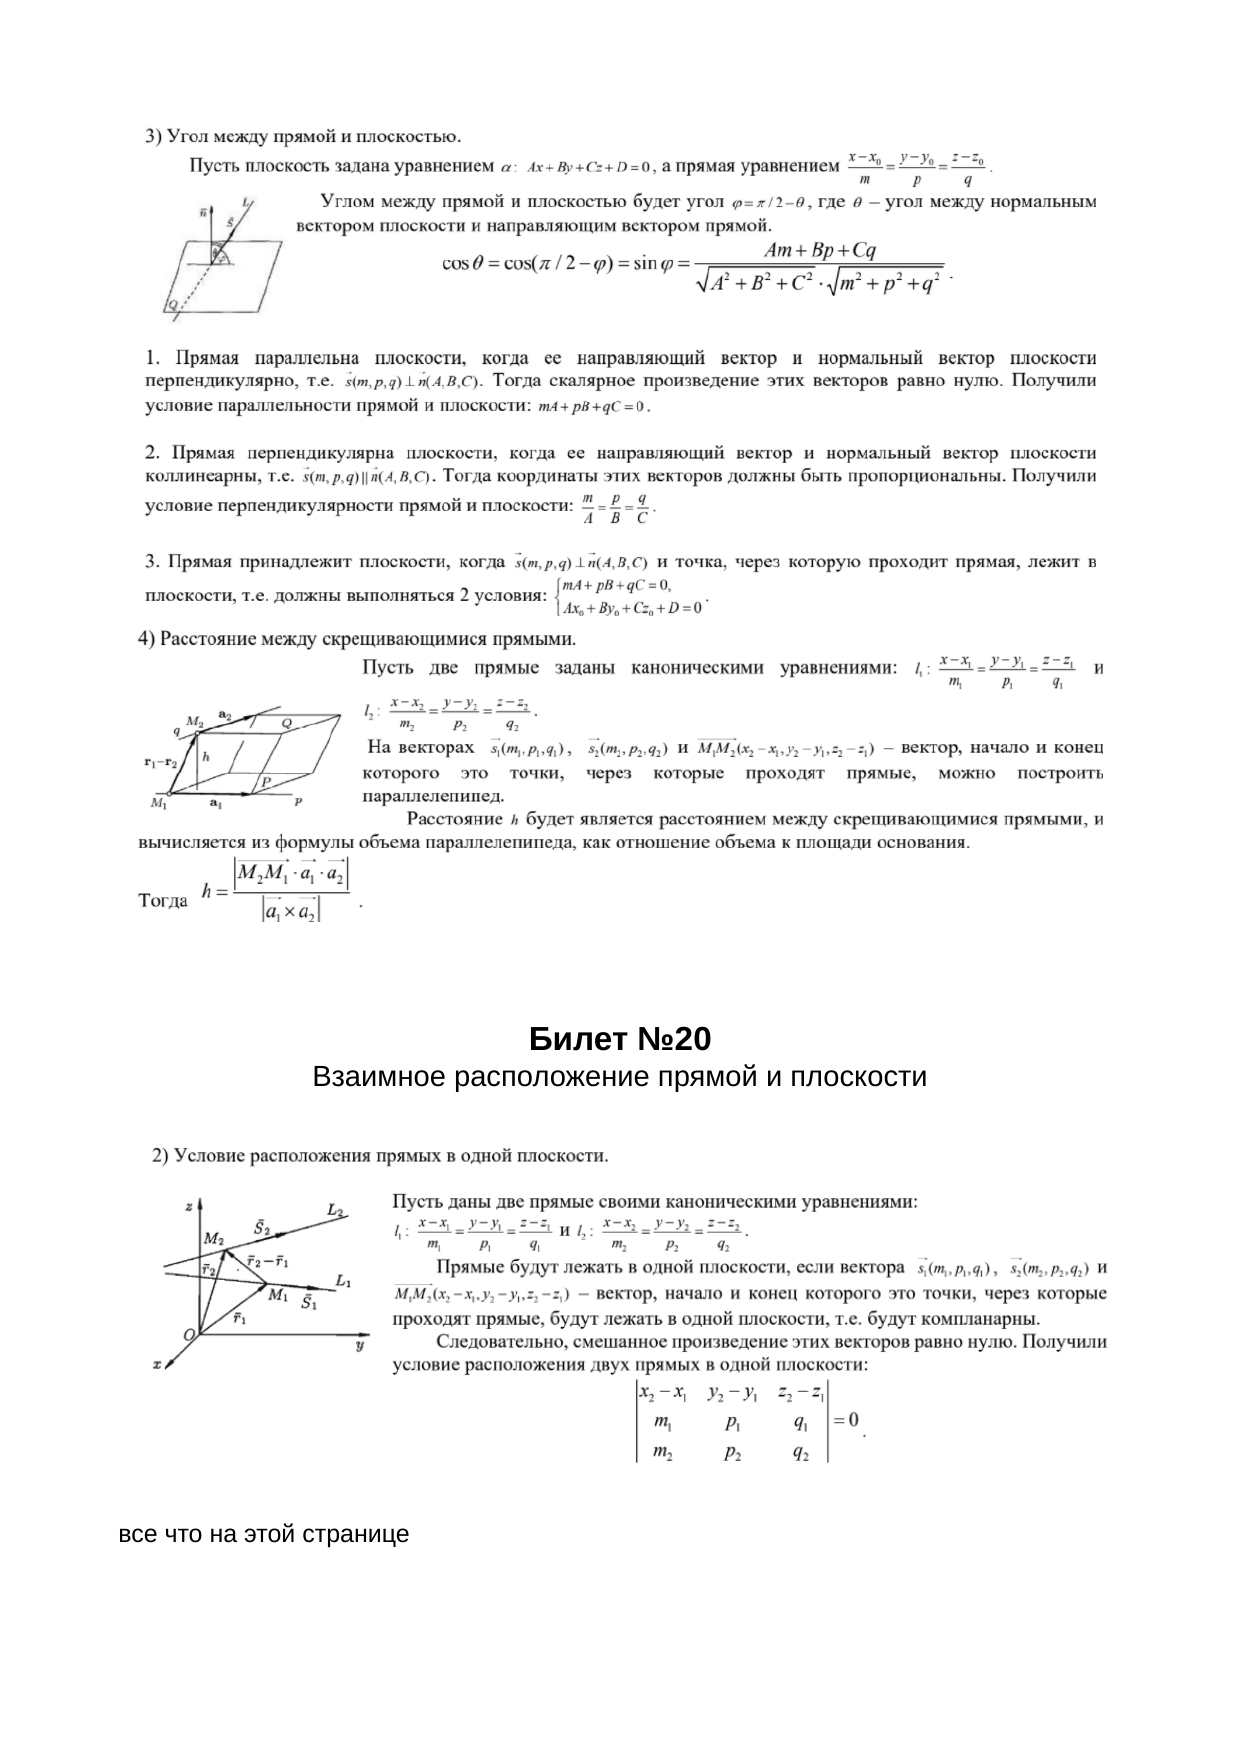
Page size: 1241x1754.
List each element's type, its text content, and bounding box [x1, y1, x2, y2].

text все что на этой странице [118, 1513, 1122, 1548]
picture [137, 626, 1103, 922]
text Взаимное расположение прямой и плоскости [118, 1058, 1122, 1092]
picture [118, 1126, 1123, 1485]
picture [144, 118, 1096, 616]
text Билет №20 [118, 1019, 1122, 1058]
